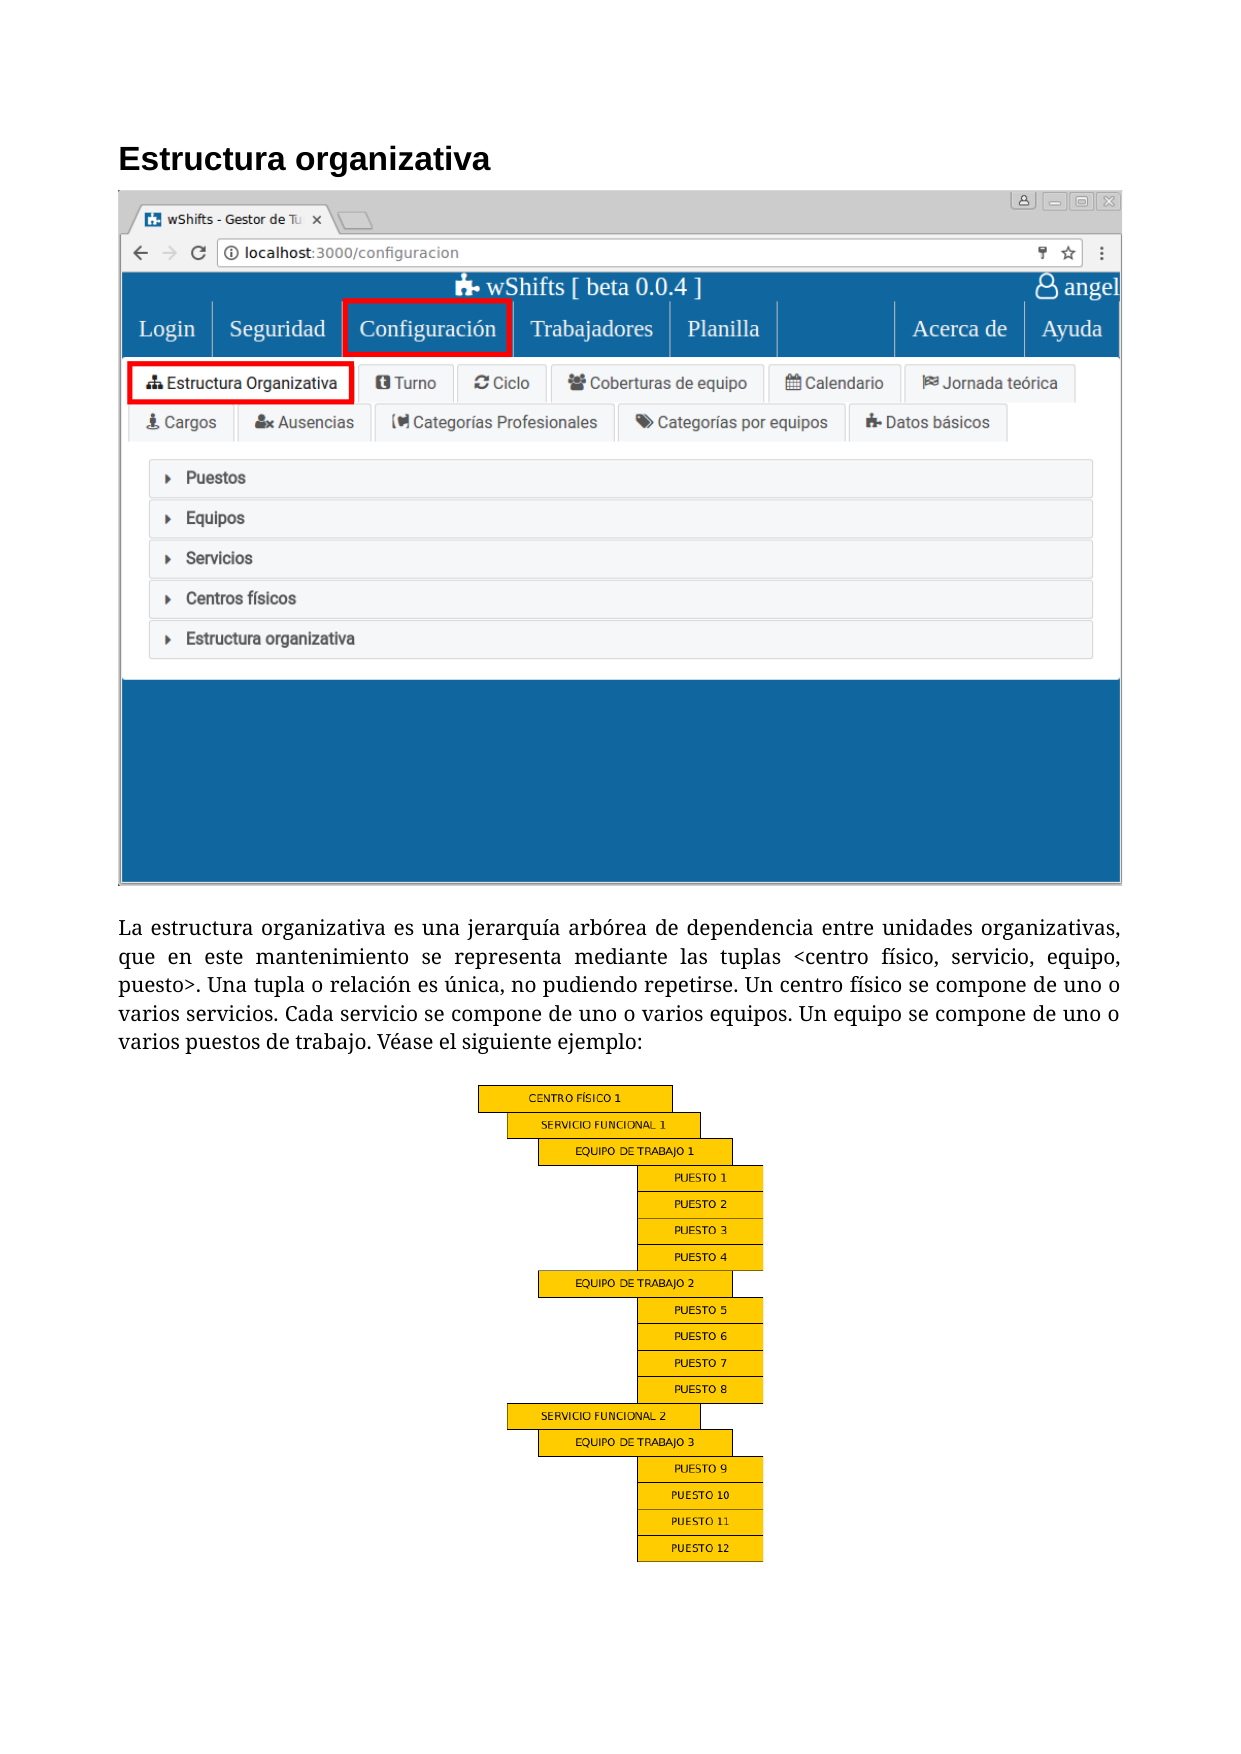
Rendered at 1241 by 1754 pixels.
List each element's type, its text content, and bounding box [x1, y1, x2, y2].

picture [118, 190, 1123, 886]
subtitle Estructura organizativa [118, 139, 1122, 178]
picture [477, 1084, 764, 1562]
text La estructura organizativa es una jerarquía arbórea de dependencia entre unidades organizativas, que en este mantenimiento se representa mediante las tuplas <centro físico, servicio, equipo, puesto>. Una tupla o relación es única, no pudiendo repetirse. Un centro físico se compone de uno o varios servicios. Cada servicio se compone de uno o varios equipos. Un equipo se compone de uno o varios puestos de trabajo. Véase el siguiente ejemplo: [118, 913, 1122, 1056]
